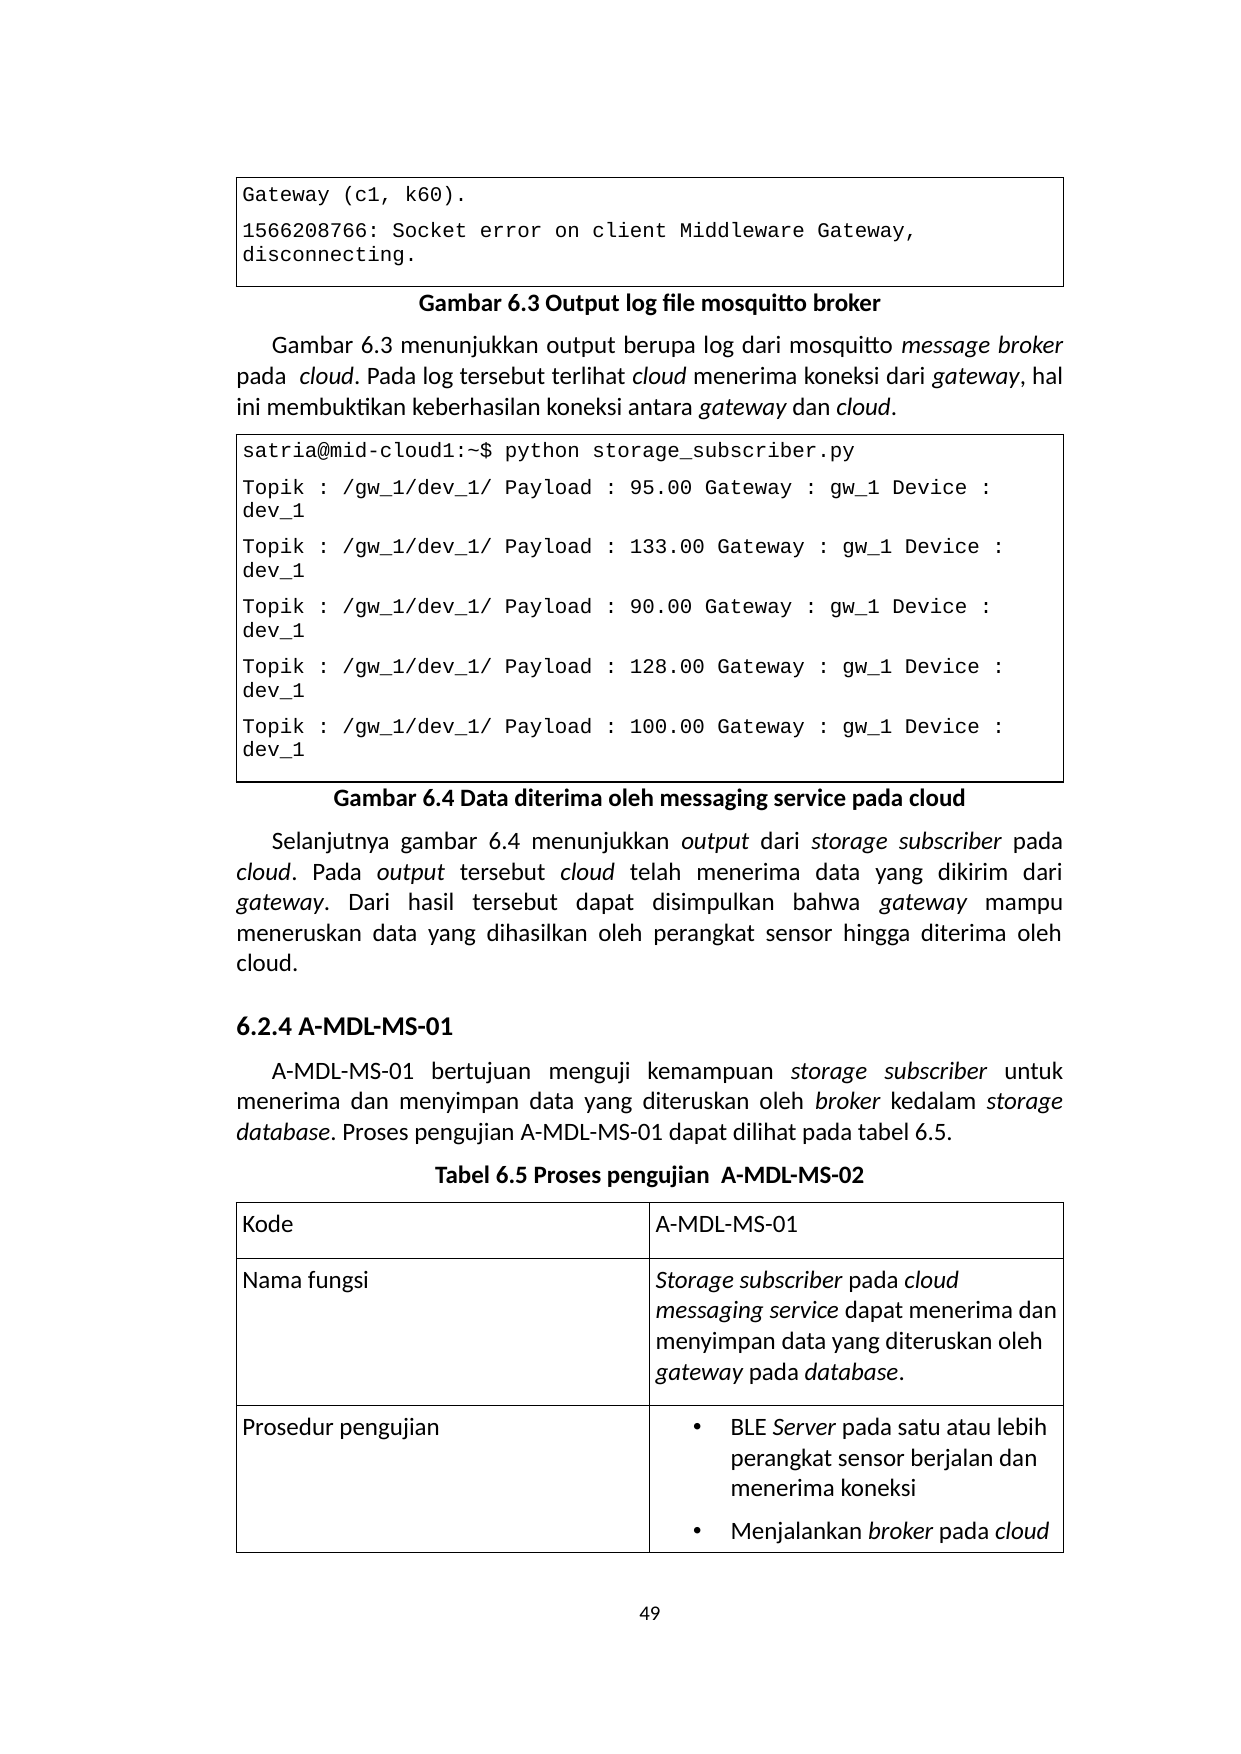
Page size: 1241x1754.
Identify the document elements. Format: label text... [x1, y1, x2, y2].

subtitle A-MDL-MS-01 [236, 1009, 1063, 1042]
table_header Kode [237, 1203, 649, 1257]
list Gambar ‎6.3 Output log file mosquitto broker [236, 287, 1063, 317]
table_header satria@mid-cloud1:~$ python storage_subscriber.py Topik : /gw_1/dev_1/ Payload : 95.00 Gateway : gw_1 Device : dev_1 Topik : /gw_1/dev_1/ Payload : 133.00 Gateway : gw_1 Device : dev_1 Topik : /gw_1/dev_1/ Payload : 90.00 Gateway : gw_1 Device : dev_1 Topik : /gw_1/dev_1/ Payload : 128.00 Gateway : gw_1 Device : dev_1 Topik : /gw_1/dev_1/ Payload : 100.00 Gateway : gw_1 Device : dev_1 [237, 435, 1063, 781]
table_cell Nama fungsi [237, 1259, 649, 1404]
table_cell Prosedur pengujian [237, 1406, 649, 1552]
text Gambar 6.3 menunjukkan output berupa log dari mosquitto message broker pada cloud. Pada log tersebut terlihat cloud menerima koneksi dari gateway, hal ini membuktikan keberhasilan koneksi antara gateway dan cloud. [236, 330, 1063, 421]
list Gambar ‎6.4 Data diterima oleh messaging service pada cloud [236, 783, 1063, 813]
text A-MDL-MS-01 bertujuan menguji kemampuan storage subscriber untuk menerima dan menyimpan data yang diteruskan oleh broker kedalam storage database. Proses pengujian A-MDL-MS-01 dapat dilihat pada tabel 6.5. [236, 1055, 1063, 1146]
table_header Gateway (c1, k60). 1566208766: Socket error on client Middleware Gateway, disconnecting. [237, 178, 1063, 286]
table_cell Storage subscriber pada cloud messaging service dapat menerima dan menyimpan data yang diteruskan oleh gateway pada database. [650, 1259, 1063, 1404]
table_cell BLE Server pada satu atau lebih perangkat sensor berjalan dan menerima koneksi Menjalankan broker pada cloud [650, 1406, 1063, 1552]
text Tabel ‎6.5 Proses pengujian A-MDL-MS-02 [236, 1159, 1063, 1189]
text Selanjutnya gambar 6.4 menunjukkan output dari storage subscriber pada cloud. Pada output tersebut cloud telah menerima data yang dikirim dari gateway. Dari hasil tersebut dapat disimpulkan bahwa gateway mampu meneruskan data yang dihasilkan oleh perangkat sensor hingga diterima oleh cloud. [236, 825, 1063, 978]
table_header A-MDL-MS-01 [650, 1203, 1063, 1257]
